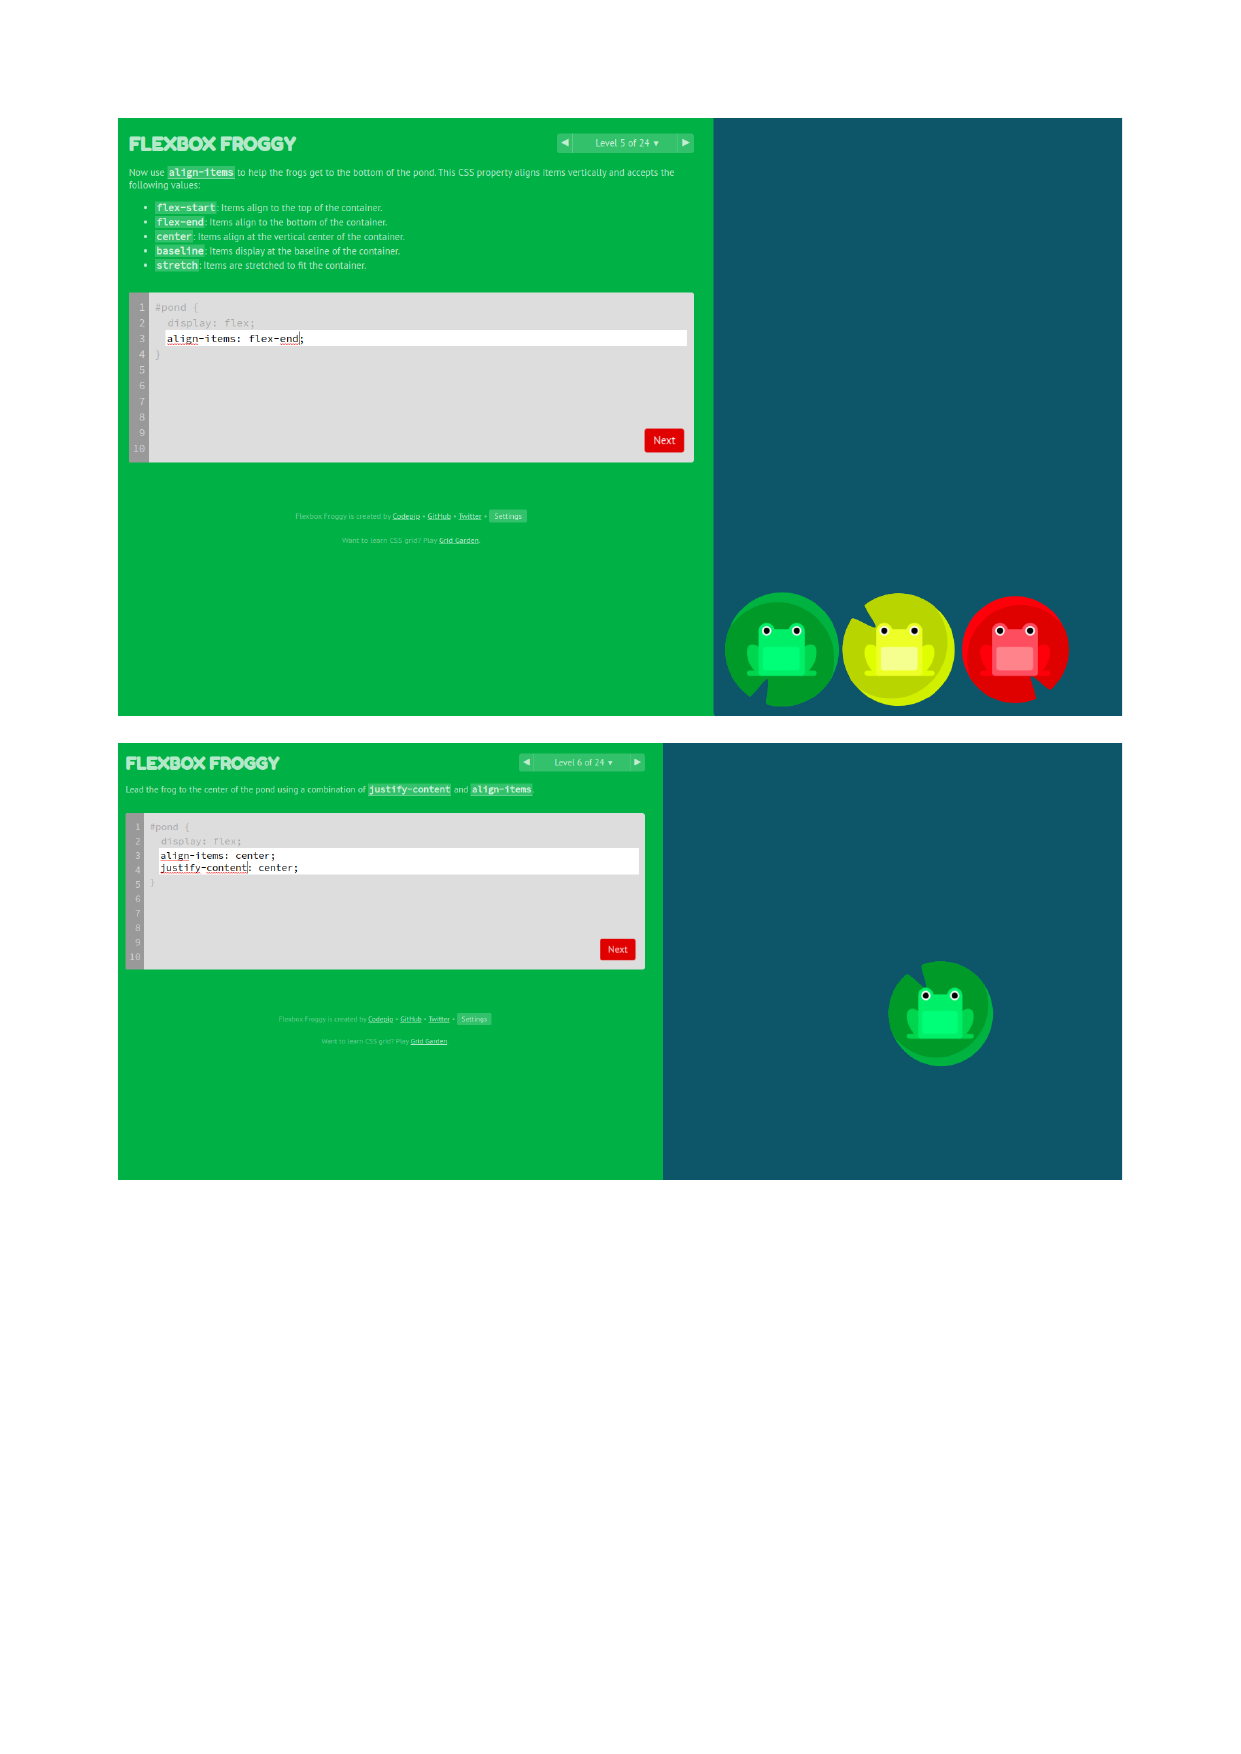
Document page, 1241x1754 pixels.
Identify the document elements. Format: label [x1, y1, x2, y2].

picture [118, 118, 1123, 716]
picture [118, 743, 1123, 1180]
